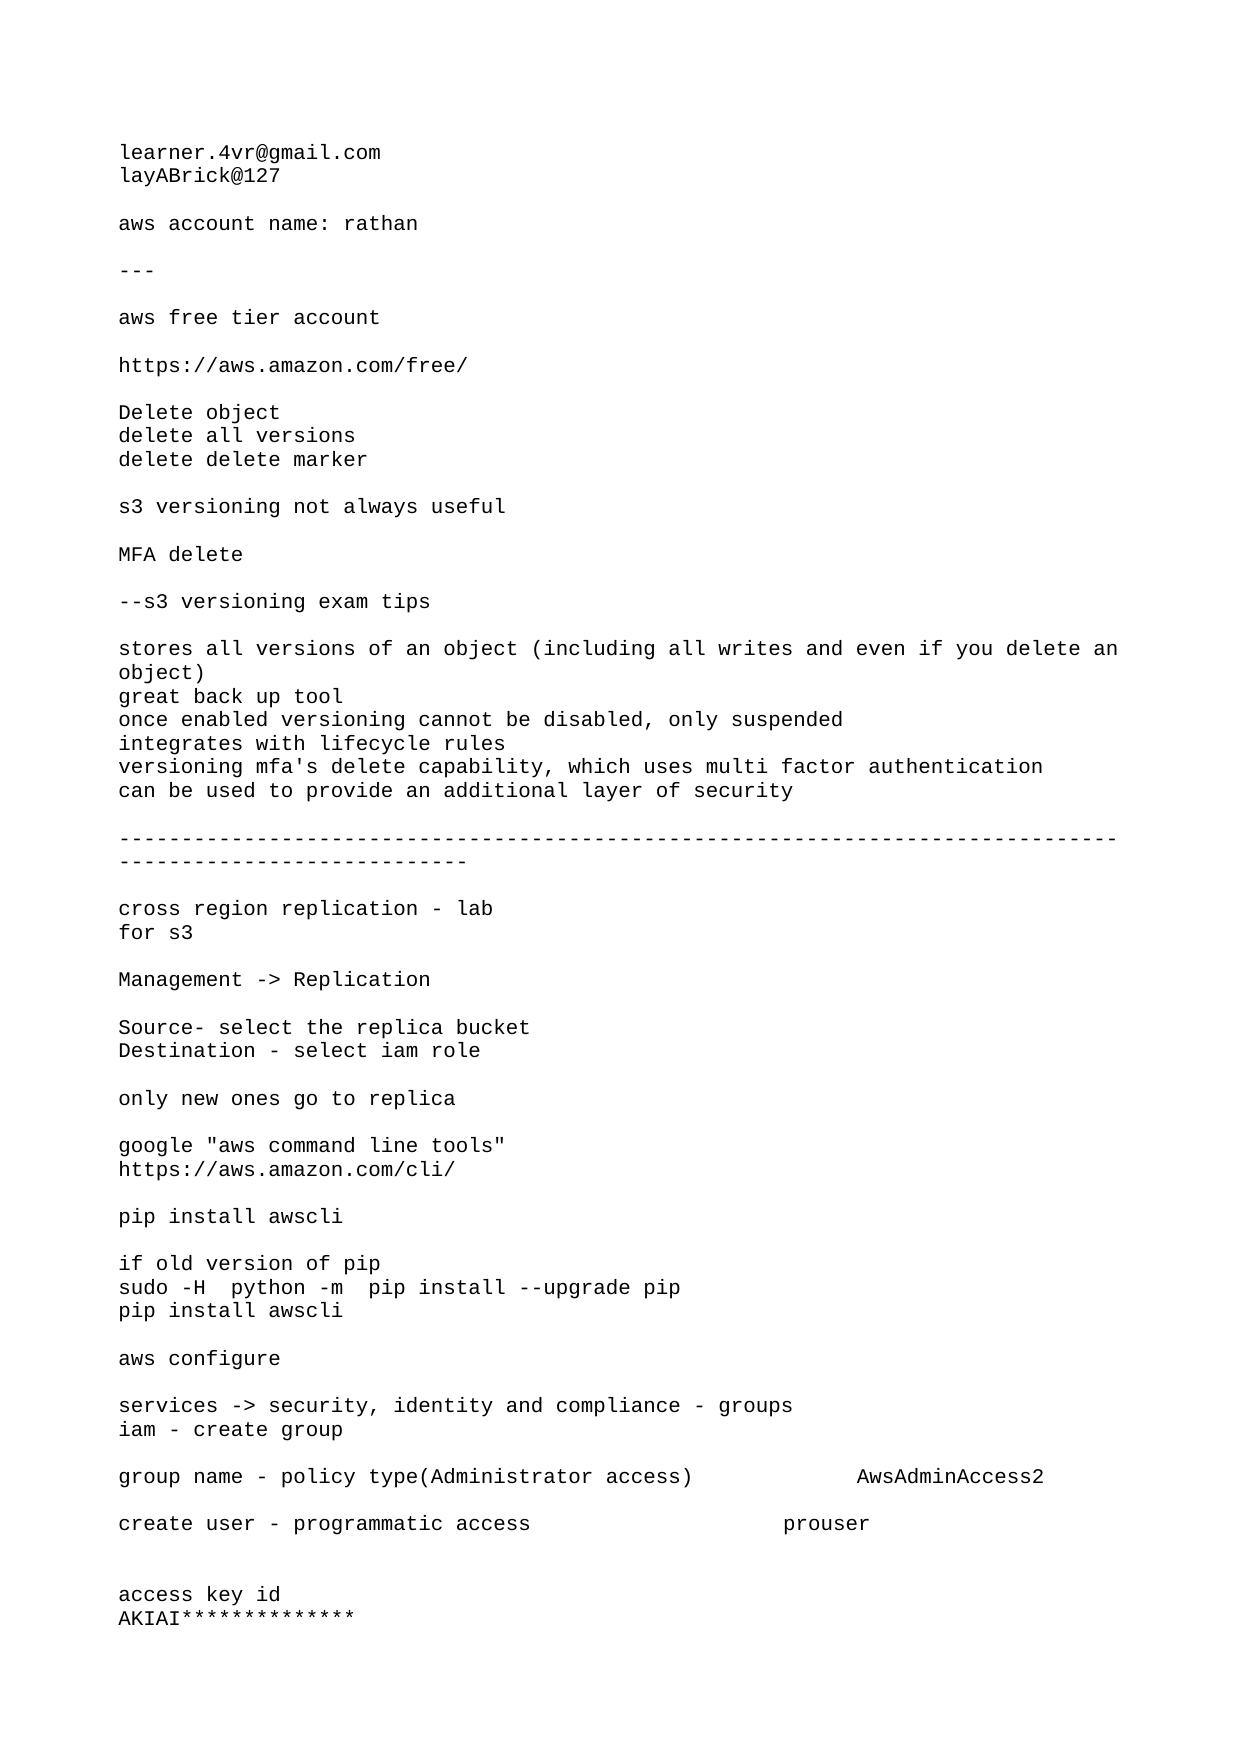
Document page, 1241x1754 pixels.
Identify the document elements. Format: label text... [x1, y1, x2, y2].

text aws free tier account [118, 307, 1122, 331]
text stores all versions of an object (including all writes and even if you delete an object) [118, 638, 1122, 686]
text pip install awscli [118, 1300, 1122, 1324]
text ------------------------------------------------------------------------------------------------------------ [118, 827, 1122, 875]
text delete delete marker [118, 449, 1122, 473]
text services -> security, identity and compliance - groups [118, 1395, 1122, 1419]
text group name - policy type(Administrator access) AwsAdminAccess2 [118, 1466, 1122, 1489]
text Destination - select iam role [118, 1040, 1122, 1064]
text layABrick@127 [118, 165, 1122, 189]
text once enabled versioning cannot be disabled, only suspended [118, 709, 1122, 733]
text Delete object [118, 402, 1122, 426]
text delete all versions [118, 426, 1122, 449]
text integrates with lifecycle rules [118, 733, 1122, 757]
text sudo -H python -m pip install --upgrade pip [118, 1277, 1122, 1300]
text access key id [118, 1584, 1122, 1608]
text google "aws command line tools" [118, 1135, 1122, 1158]
text create user - programmatic access prouser [118, 1513, 1122, 1537]
text if old version of pip [118, 1253, 1122, 1277]
text only new ones go to replica [118, 1088, 1122, 1111]
text aws account name: rathan [118, 213, 1122, 236]
text AKIAI************** [118, 1608, 1122, 1631]
text aws configure [118, 1348, 1122, 1371]
text s3 versioning not always useful [118, 496, 1122, 520]
text --- [118, 260, 1122, 284]
text iam - create group [118, 1419, 1122, 1442]
text can be used to provide an additional layer of security [118, 780, 1122, 804]
text Management -> Replication [118, 969, 1122, 993]
text learner.4vr@gmail.com [118, 142, 1122, 165]
text https://aws.amazon.com/cli/ [118, 1158, 1122, 1182]
text Source- select the replica bucket [118, 1017, 1122, 1040]
text versioning mfa's delete capability, which uses multi factor authentication [118, 757, 1122, 780]
text MFA delete [118, 544, 1122, 567]
text cross region replication - lab [118, 898, 1122, 922]
text https://aws.amazon.com/free/ [118, 354, 1122, 378]
text --s3 versioning exam tips [118, 591, 1122, 615]
text pip install awscli [118, 1206, 1122, 1229]
text for s3 [118, 922, 1122, 946]
text great back up tool [118, 686, 1122, 709]
